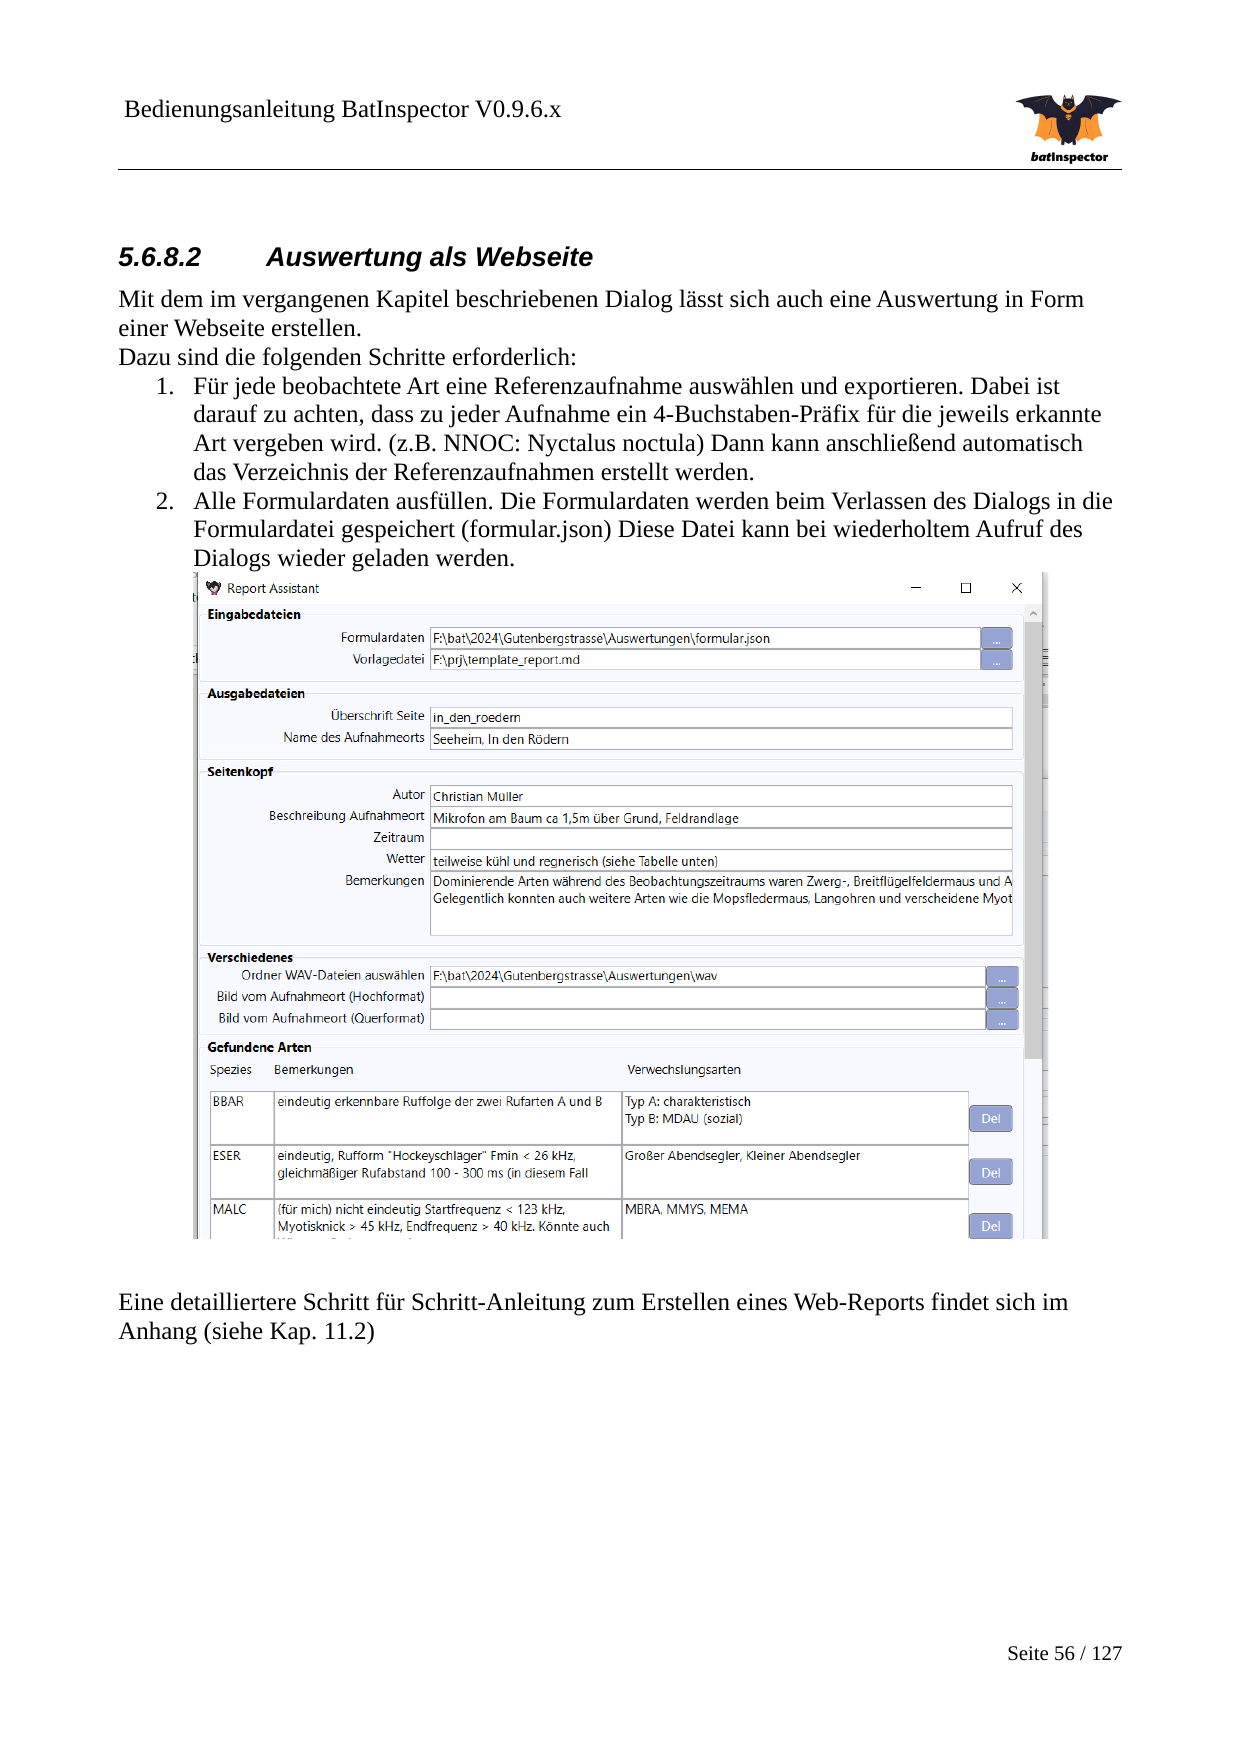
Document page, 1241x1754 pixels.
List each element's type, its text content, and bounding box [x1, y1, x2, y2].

picture [193, 572, 1049, 1239]
picture [1015, 88, 1125, 165]
list Für jede beobachtete Art eine Referenzaufnahme auswählen und exportieren. Dabei ist darauf zu achten, dass zu jeder Aufnahme ein 4-Buchstaben-Präfix für die jeweils erkannte Art vergeben wird. (z.B. NNOC: Nyctalus noctula) Dann kann anschließend automatisch das Verzeichnis der Referenzaufnahmen erstellt werden. [156, 371, 1122, 486]
list Alle Formulardaten ausfüllen. Die Formulardaten werden beim Verlassen des Dialogs in die Formulardatei gespeichert (formular.json) Diese Datei kann bei wiederholtem Aufruf des Dialogs wieder geladen werden. [156, 486, 1122, 1258]
text Mit dem im vergangenen Kapitel beschriebenen Dialog lässt sich auch eine Auswertung in Form einer Webseite erstellen. [118, 284, 1122, 342]
text Eine detailliertere Schritt für Schritt-Anleitung zum Erstellen eines Web-Reports findet sich im Anhang (siehe Kap. 11.2) [118, 1287, 1122, 1345]
text Dazu sind die folgenden Schritte erforderlich: [118, 342, 1122, 371]
subtitle Auswertung als Webseite [118, 241, 1122, 272]
